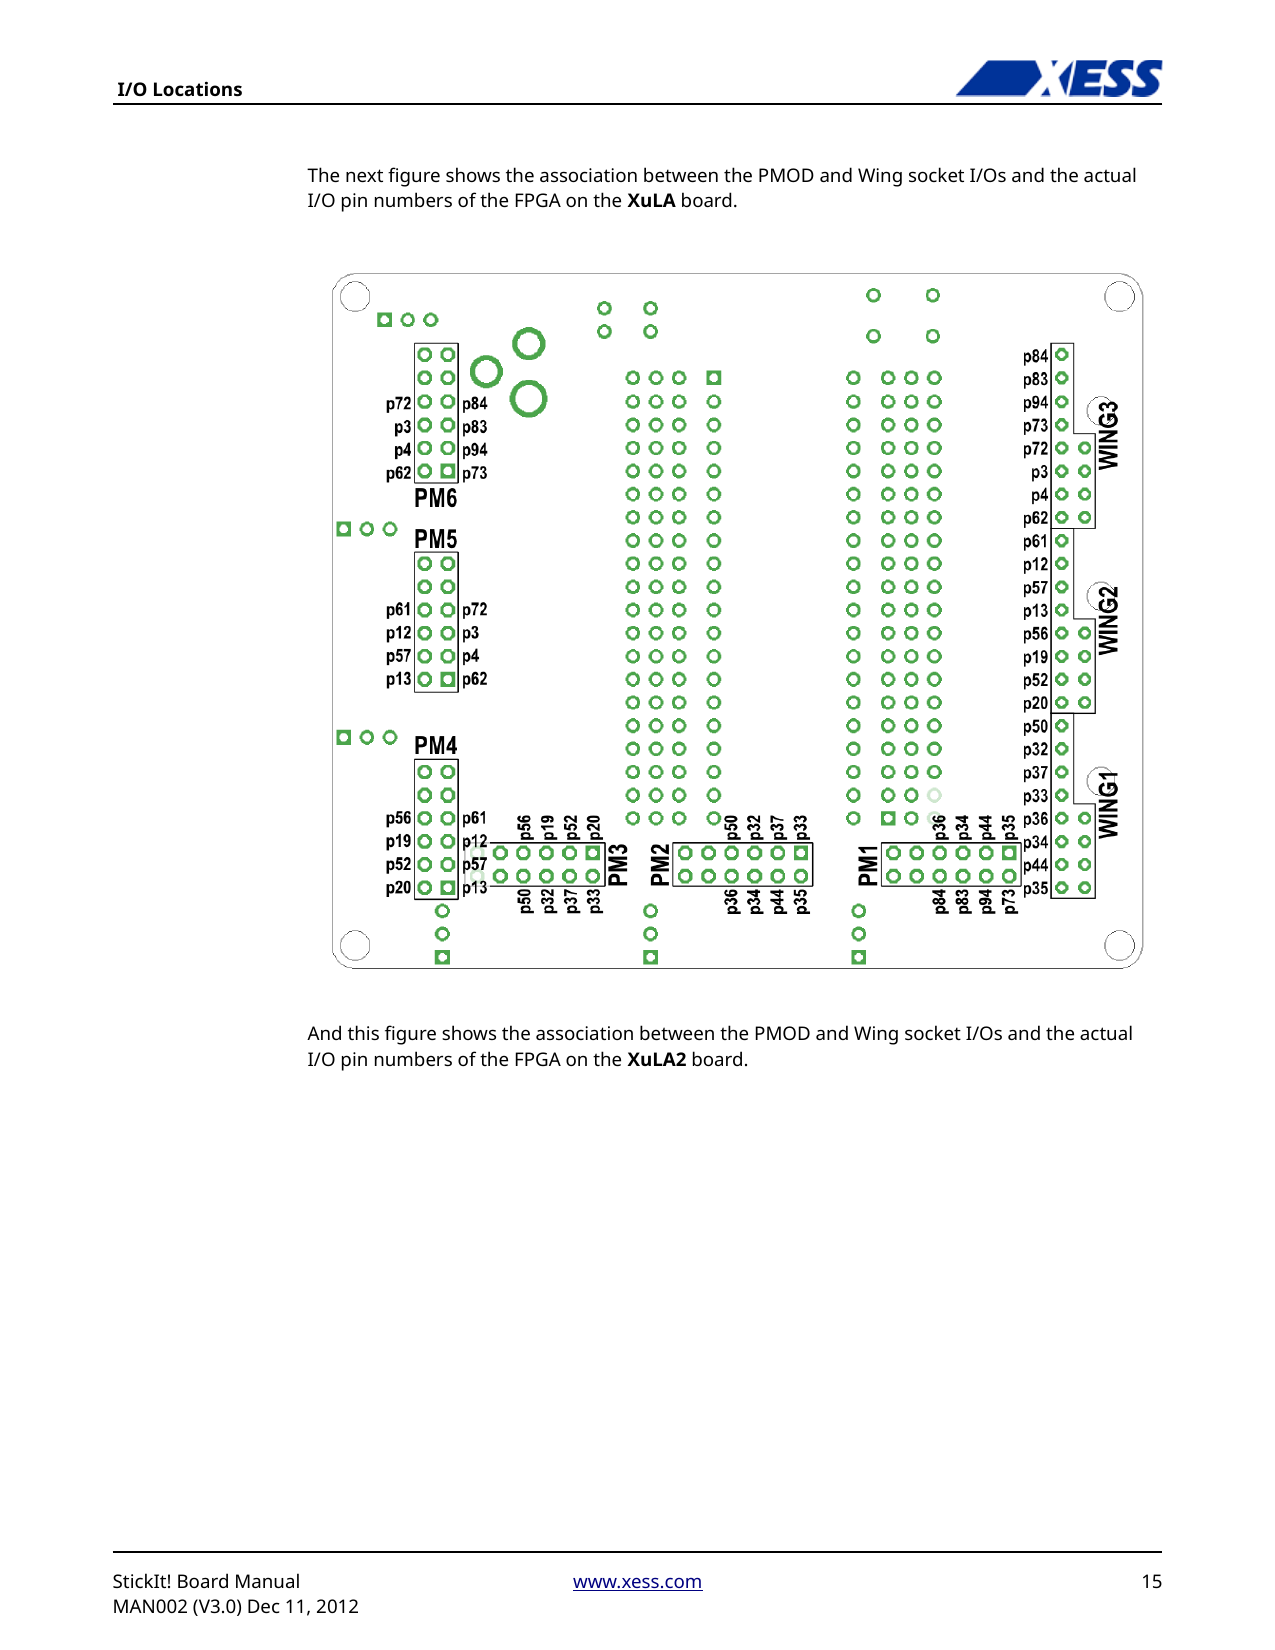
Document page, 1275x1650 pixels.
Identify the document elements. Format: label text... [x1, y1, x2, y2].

text The next figure shows the association between the PMOD and Wing socket I/Os and the actual I/O pin numbers of the FPGA on the XuLA board. [307, 162, 1162, 213]
picture [308, 224, 1164, 1021]
text And this figure shows the association between the PMOD and Wing socket I/Os and the actual I/O pin numbers of the FPGA on the XuLA2 board. [307, 867, 1162, 1071]
picture [955, 60, 1163, 97]
